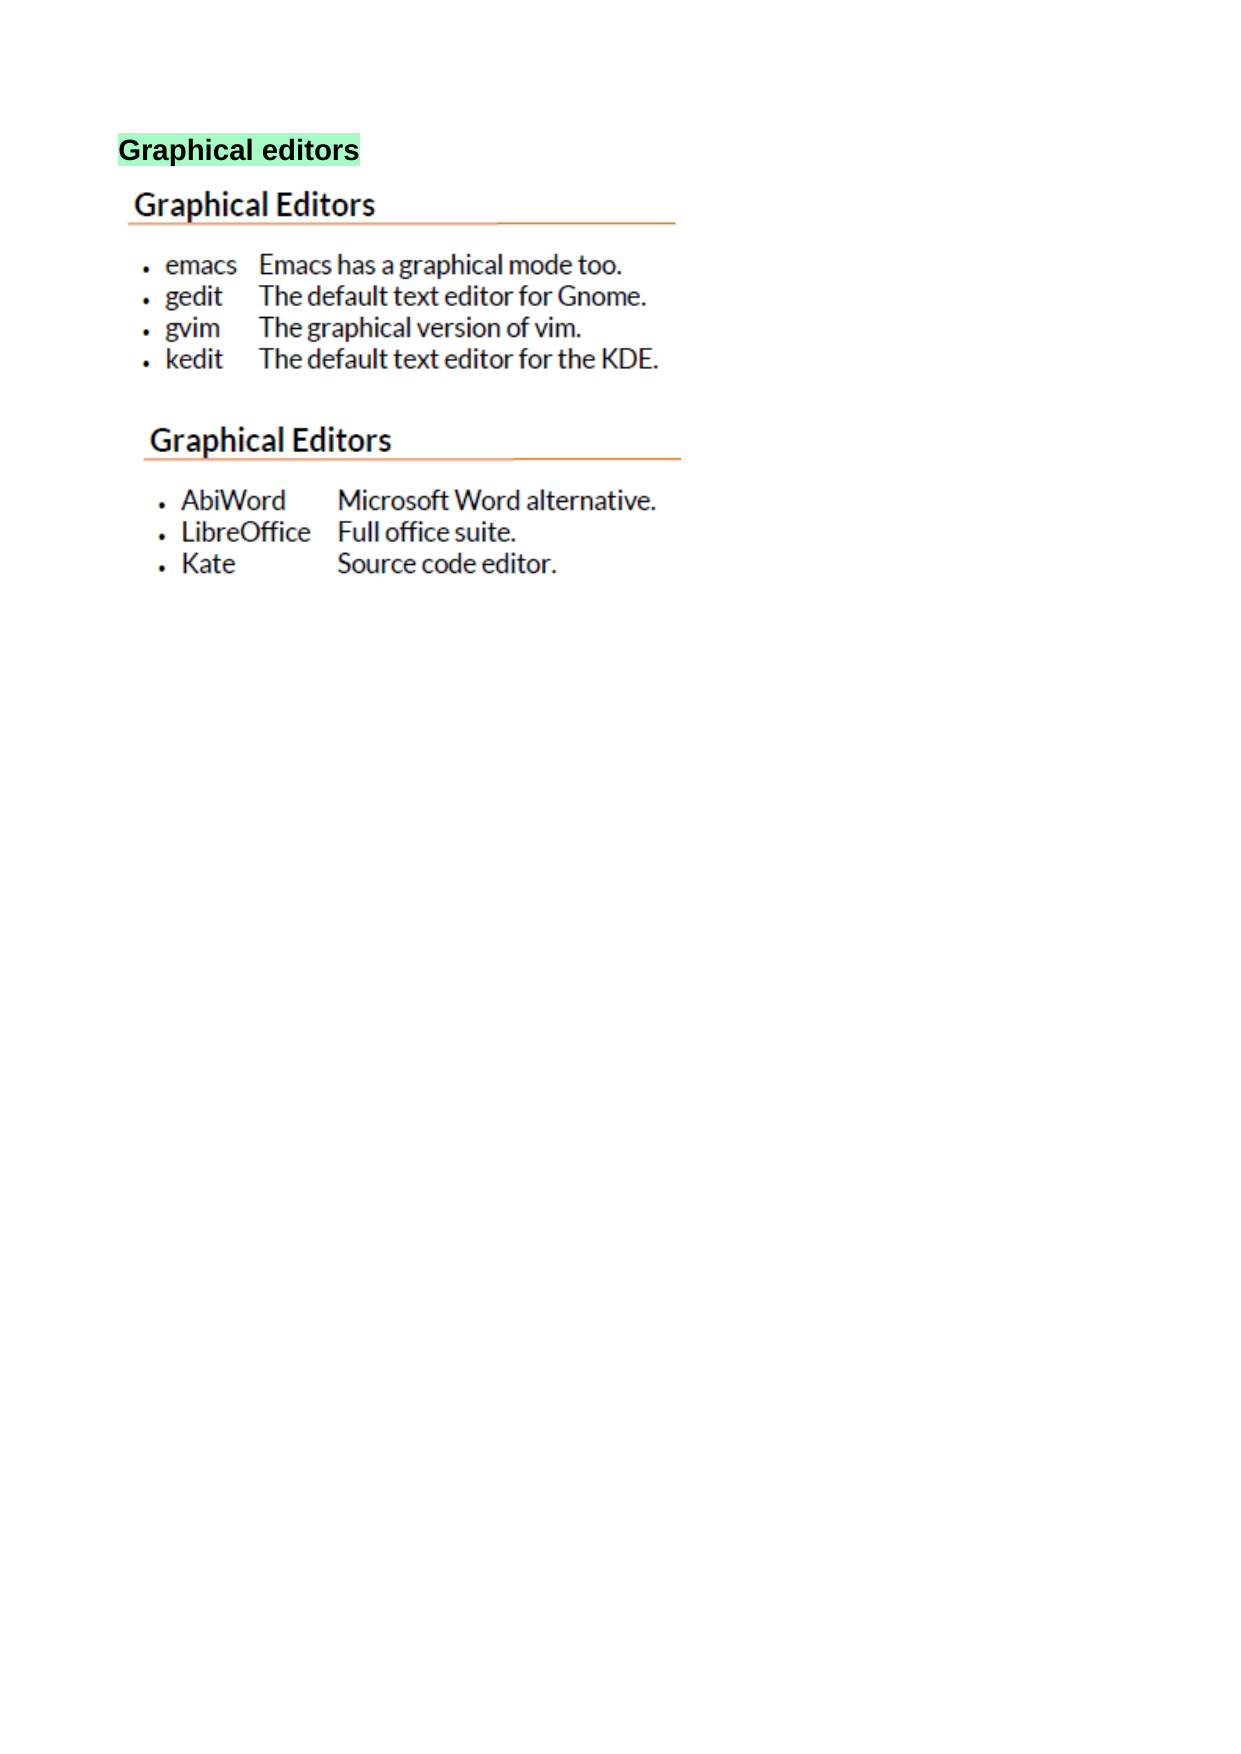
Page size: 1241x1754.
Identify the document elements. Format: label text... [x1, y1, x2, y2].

subtitle Graphical editors [360, 133, 1122, 166]
picture [138, 412, 682, 594]
picture [127, 186, 676, 383]
